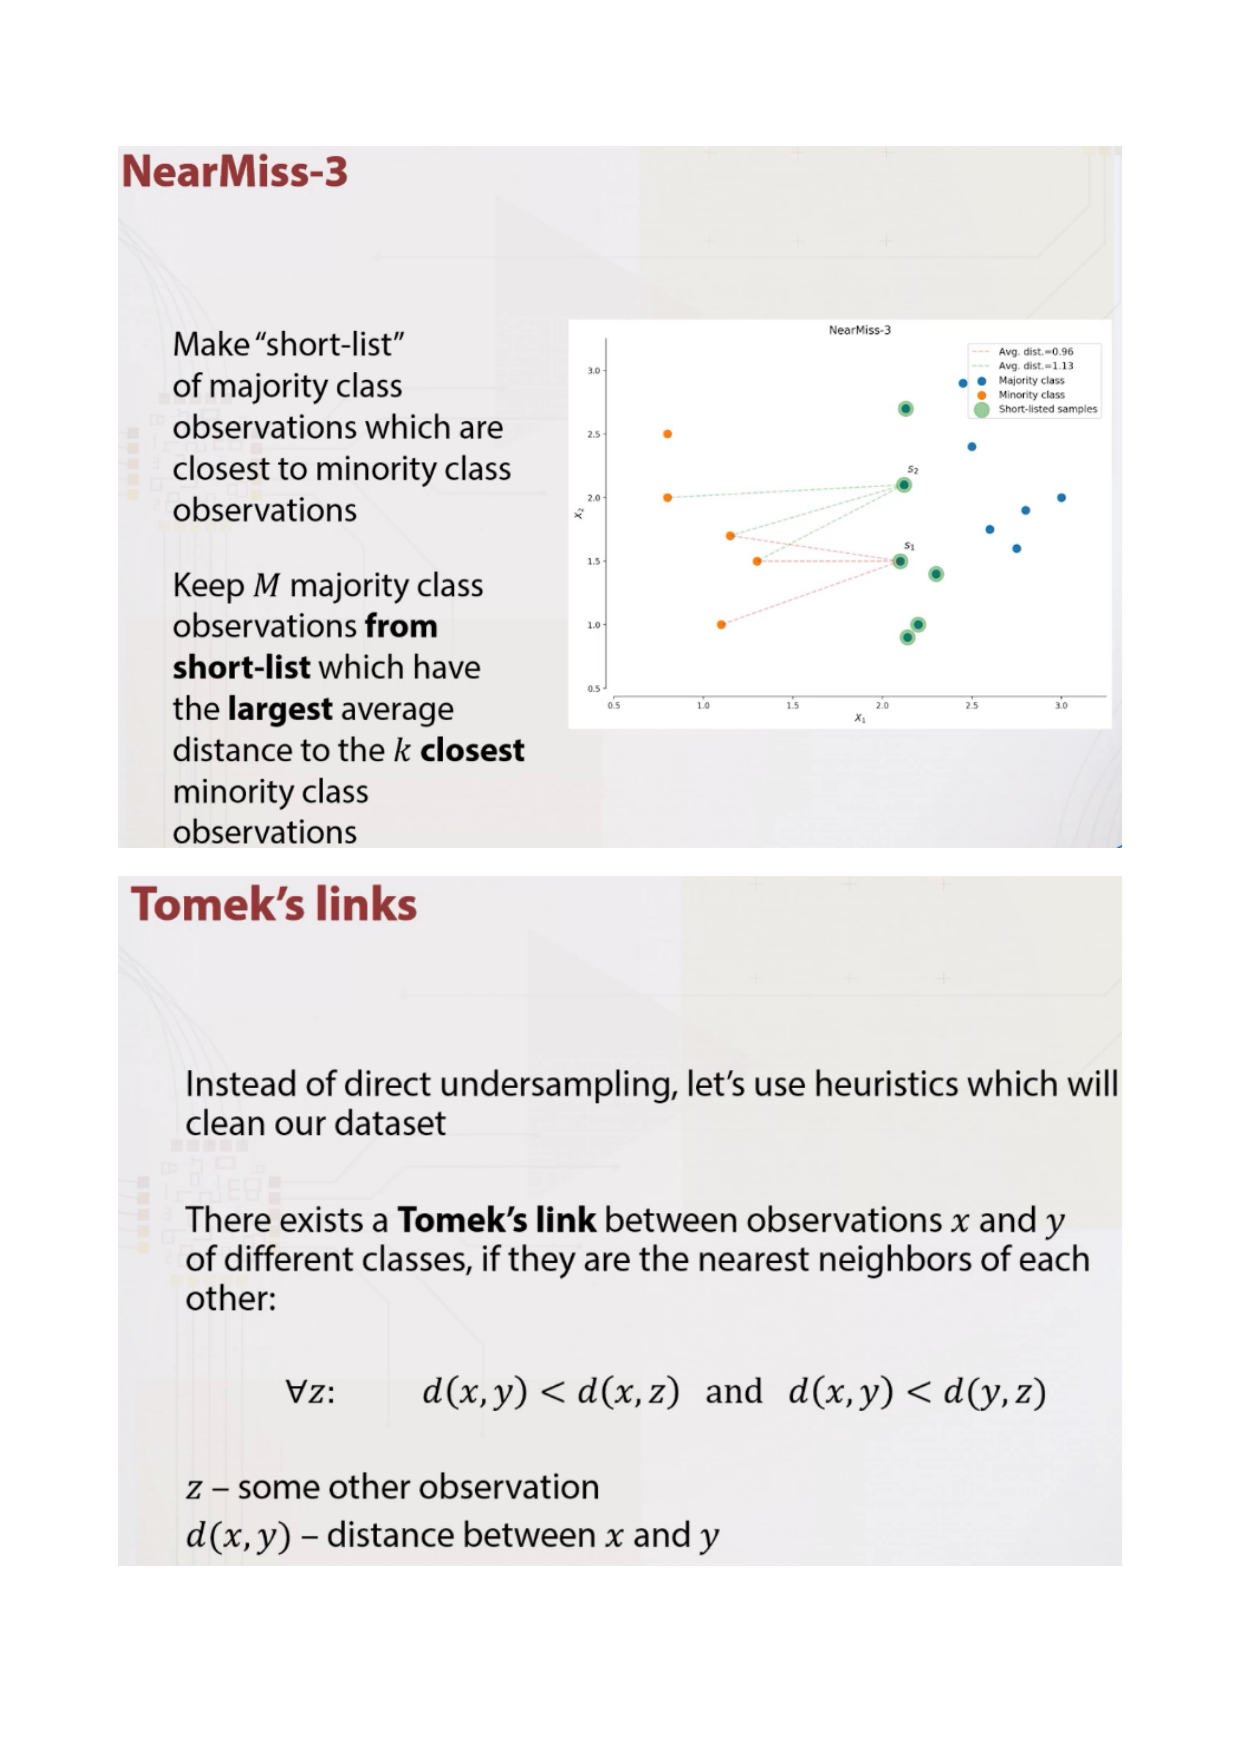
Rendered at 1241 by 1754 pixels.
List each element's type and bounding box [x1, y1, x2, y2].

picture [118, 146, 1123, 848]
picture [118, 876, 1123, 1566]
